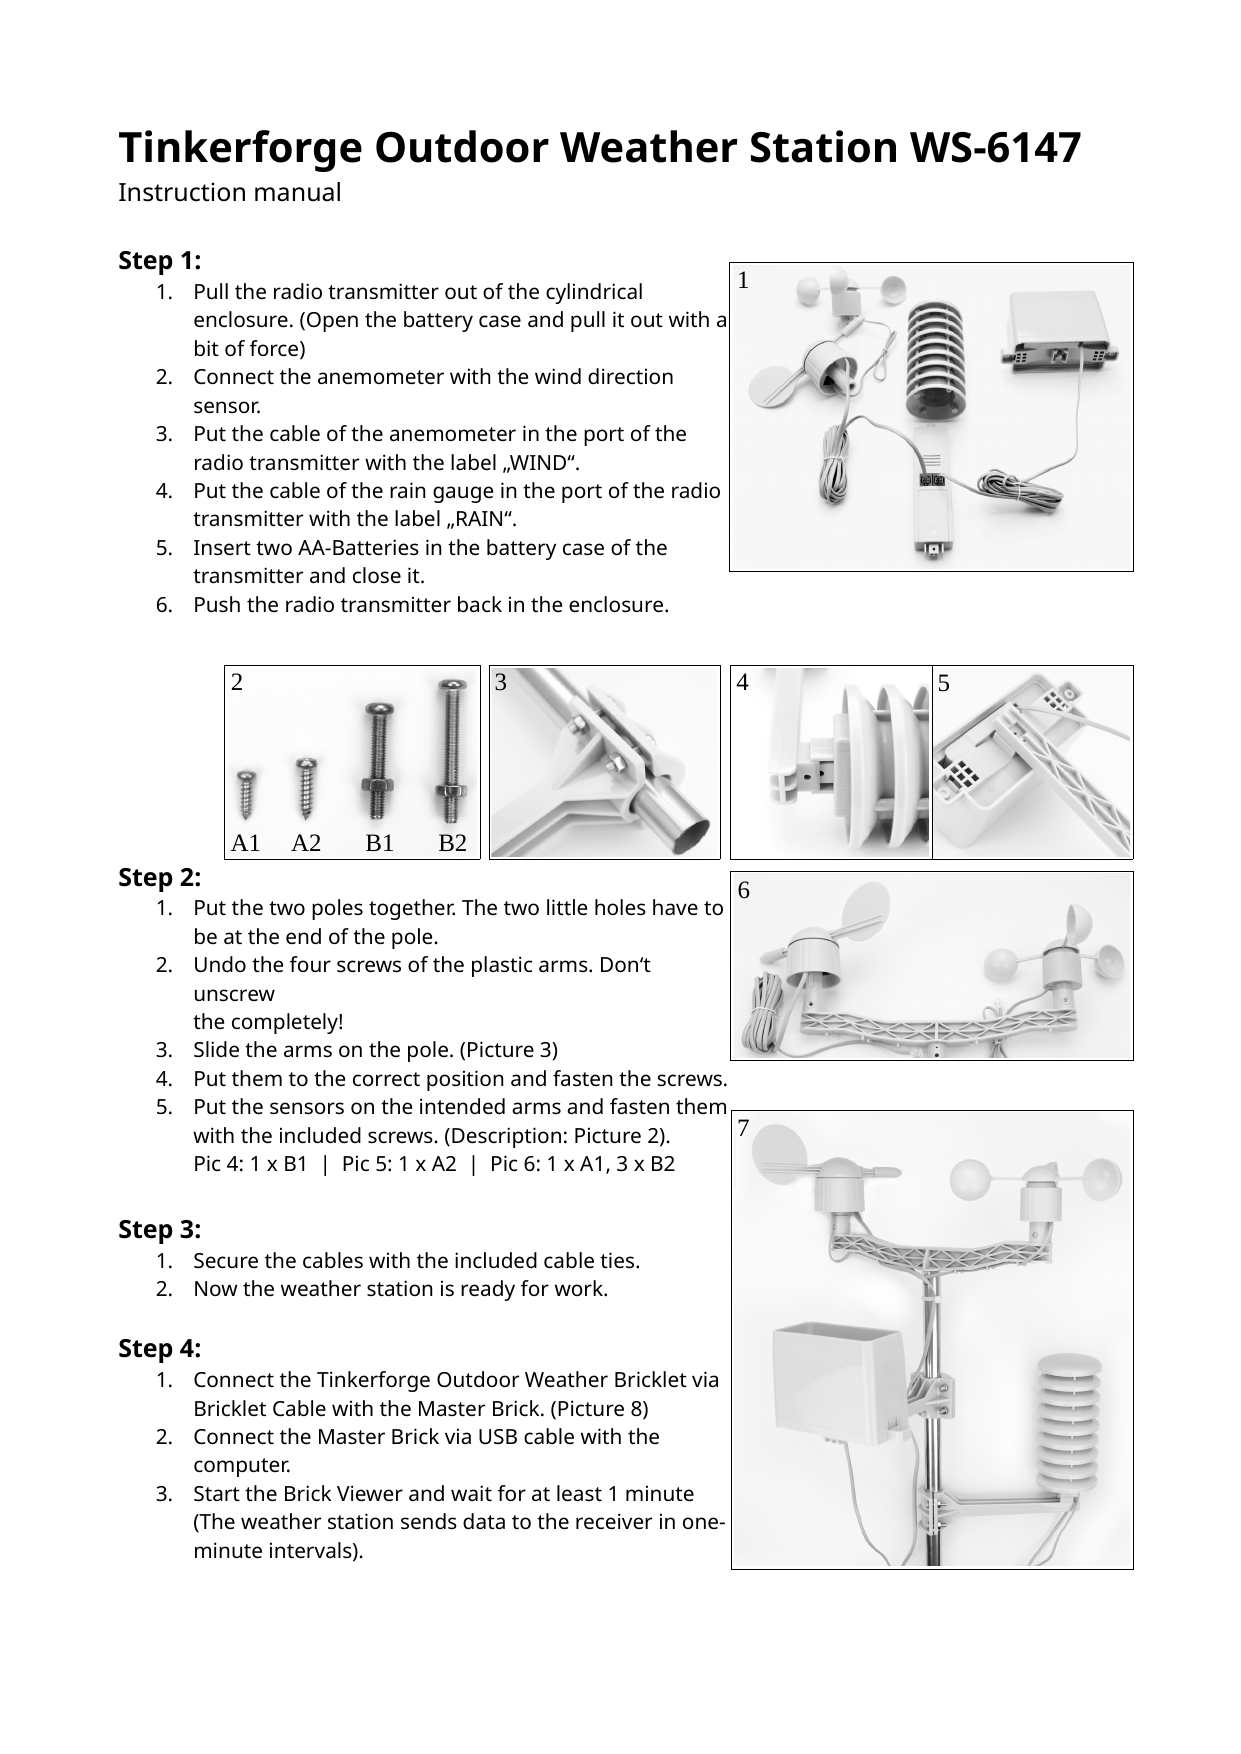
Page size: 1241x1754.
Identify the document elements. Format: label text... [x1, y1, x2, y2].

list Slide the arms on the pole. (Picture 3) [156, 1036, 1122, 1064]
list Put the sensors on the intended arms and fasten them with the included screws. (Description: Picture 2). Pic 4: 1 x B1 | Pic 5: 1 x A2 | Pic 6: 1 x A1, 3 x B2 [732, 1111, 1133, 1569]
list Connect the Master Brick via USB cable with the computer. [156, 1422, 731, 1479]
text Instruction manual [118, 175, 1122, 209]
text Step 3: [118, 1212, 731, 1246]
list Connect the Tinkerforge Outdoor Weather Bricklet via Bricklet Cable with the Master Brick. (Picture 8) [156, 1365, 731, 1422]
list Put them to the correct position and fasten the screws. [156, 1064, 1122, 1092]
list Push the radio transmitter back in the enclosure. [156, 590, 1122, 618]
list Put the cable of the rain gauge in the port of the radio transmitter with the label „RAIN“. [156, 476, 729, 533]
text Step 1: [118, 243, 1122, 277]
list Now the weather station is ready for work. [156, 1274, 731, 1303]
list Start the Brick Viewer and wait for at least 1 minute (The weather station sends data to the receiver in one-minute intervals). [156, 1479, 731, 1564]
list Connect the anemometer with the wind direction sensor. [156, 362, 729, 419]
text Step 4: [118, 1331, 731, 1365]
list Pull the radio transmitter out of the cylindrical enclosure. (Open the battery case and pull it out with a bit of force) [156, 277, 729, 362]
list Undo the four screws of the plastic arms. Don‘t unscrew [156, 950, 730, 1007]
list Put the sensors on the intended arms and fasten them with the included screws. (Description: Picture 2). Pic 4: 1 x B1 | Pic 5: 1 x A2 | Pic 6: 1 x A1, 3 x B2 [156, 1092, 1122, 1178]
list Secure the cables with the included cable ties. [156, 1246, 731, 1274]
text Tinkerforge Outdoor Weather Station WS-6147 [118, 118, 1122, 175]
list the completely! [156, 1007, 730, 1036]
list Put the two poles together. The two little holes have to [156, 893, 730, 922]
list Insert two AA-Batteries in the battery case of the transmitter and close it. [156, 533, 1122, 590]
list Put the cable of the anemometer in the port of the radio transmitter with the label „WIND“. [156, 419, 729, 476]
list be at the end of the pole. [156, 922, 730, 950]
text Step 2: [731, 872, 1133, 1060]
text Step 2: [118, 766, 1122, 893]
